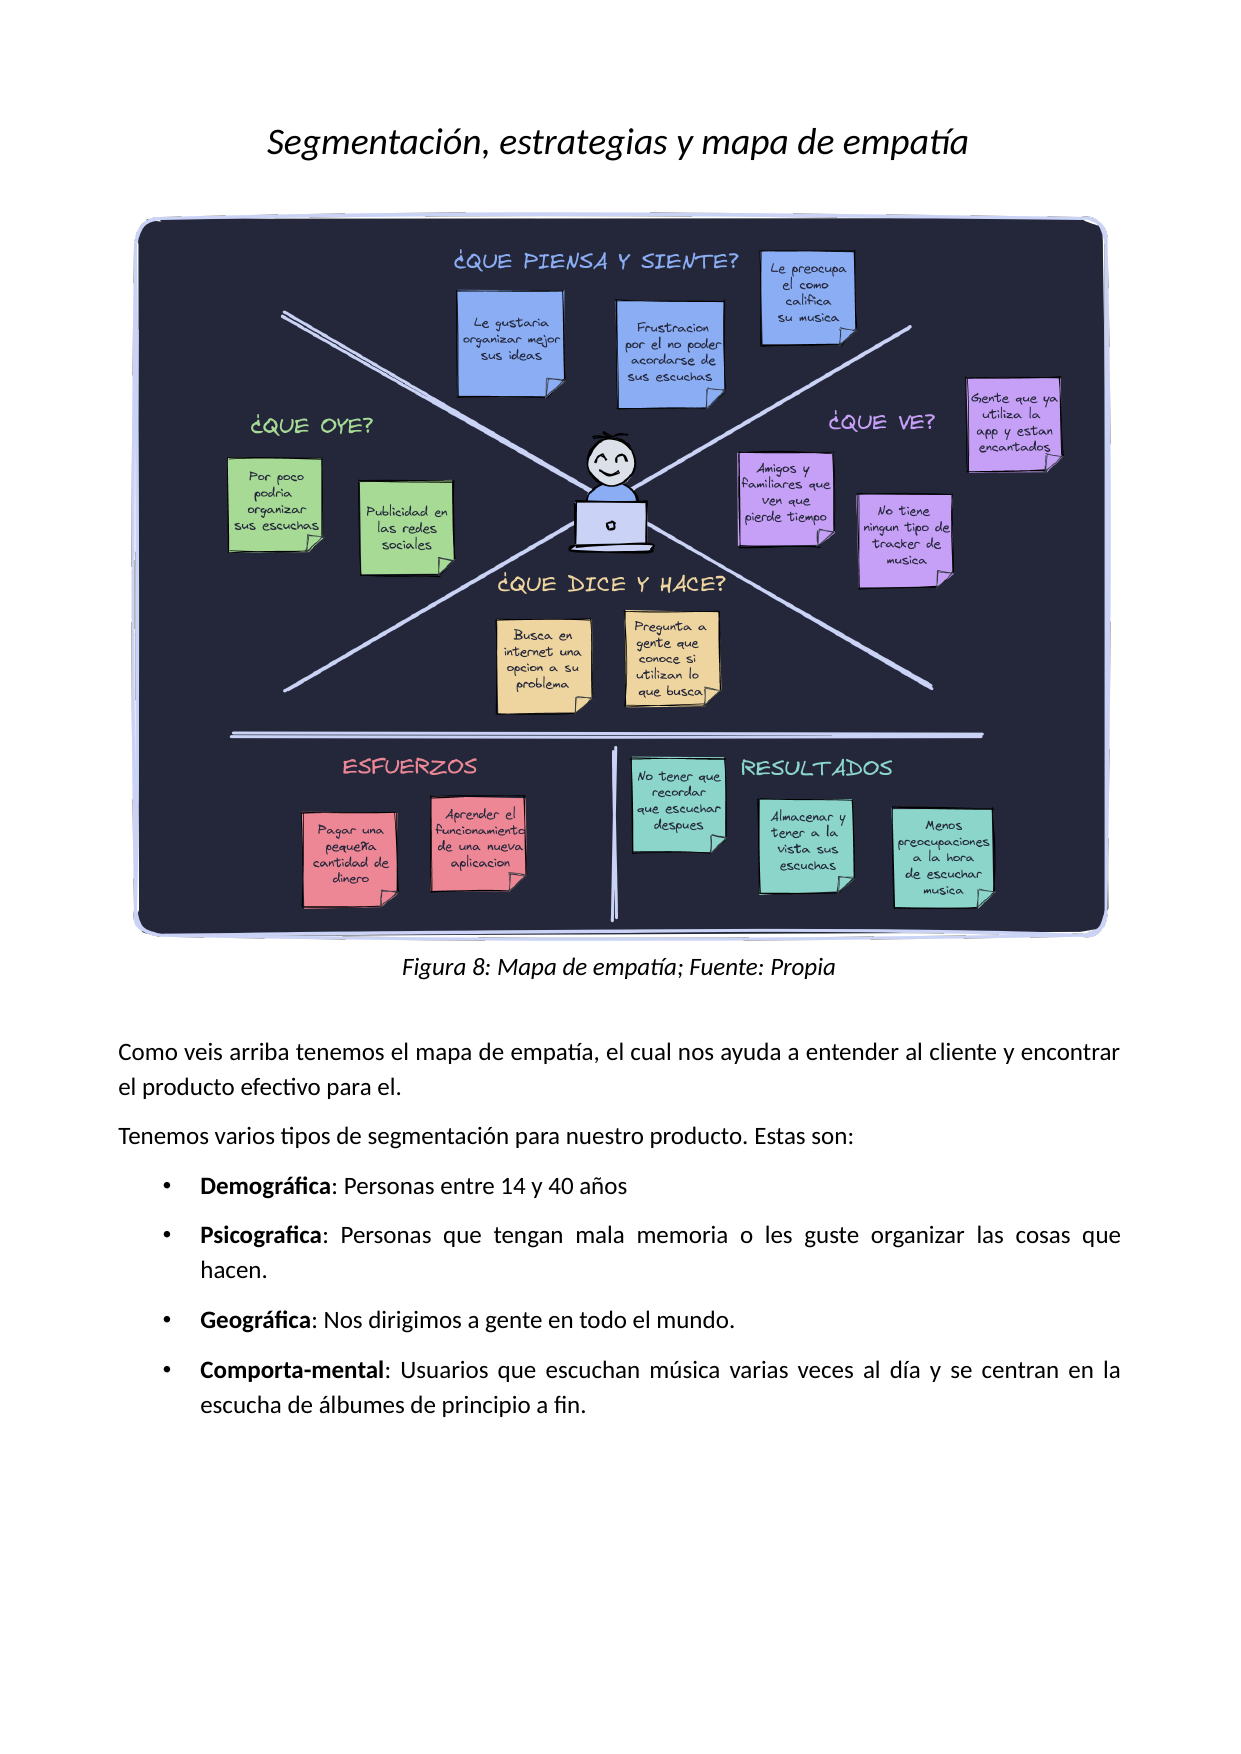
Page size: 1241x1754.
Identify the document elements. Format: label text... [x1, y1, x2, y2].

list Geográfica: Nos dirigimos a gente en todo el mundo. [163, 1304, 1122, 1335]
list Comporta-mental: Usuarios que escuchan música varias veces al día y se centran en la escucha de álbumes de principio a fin. [163, 1354, 1122, 1419]
text Tenemos varios tipos de segmentación para nuestro producto. Estas son: [118, 1121, 1122, 1151]
list Demográfica: Personas entre 14 y 40 años [163, 1170, 1122, 1201]
text Como veis arriba tenemos el mapa de empatía, el cual nos ayuda a entender al cliente y encontrar el producto efectivo para el. [118, 1036, 1122, 1101]
text Figura 8: Mapa de empatía; Fuente: Propia [53, 202, 1187, 982]
text Segmentación, estrategias y mapa de empatía [118, 118, 1122, 164]
list Psicografica: Personas que tengan mala memoria o les guste organizar las cosas que hacen. [163, 1220, 1122, 1285]
picture [118, 202, 1123, 952]
